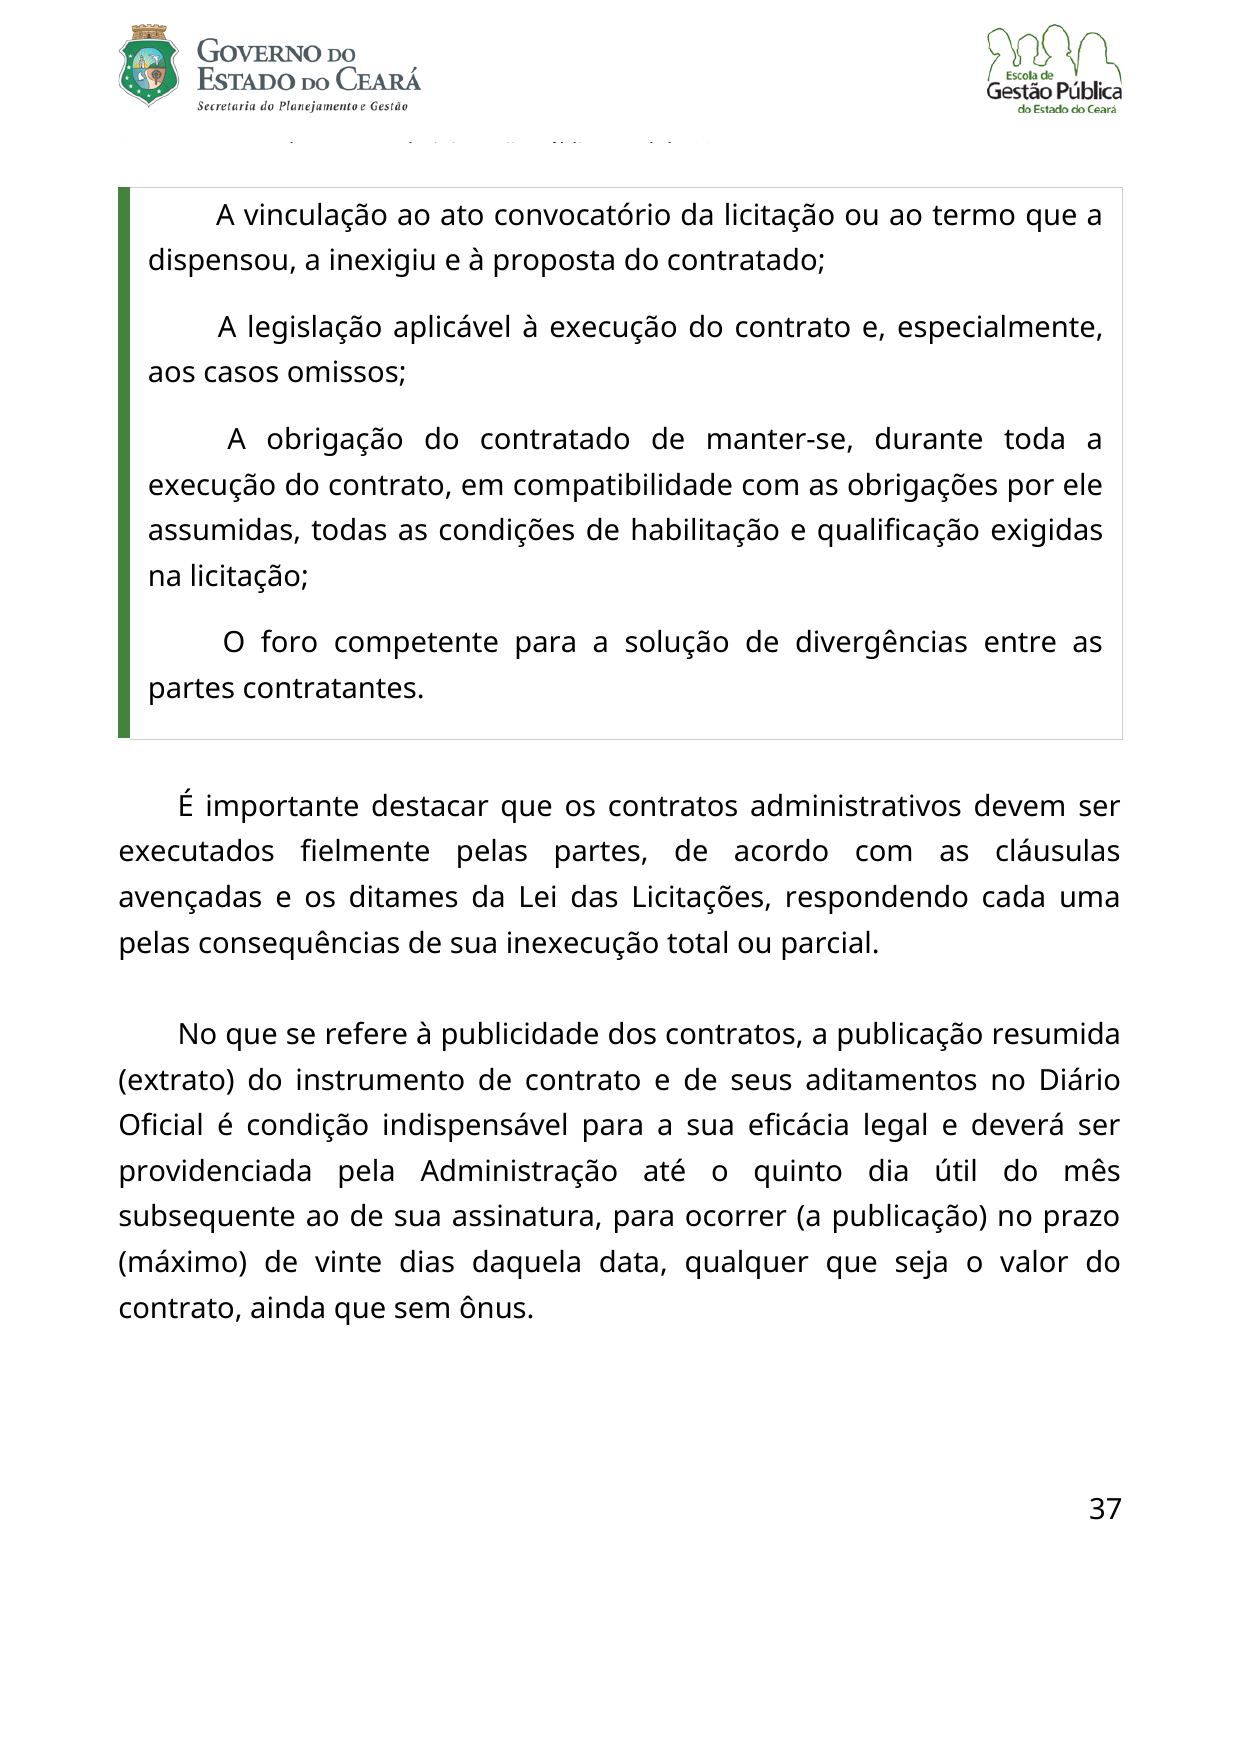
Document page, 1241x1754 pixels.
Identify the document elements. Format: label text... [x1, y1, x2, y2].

text É importante destacar que os contratos administrativos devem ser executados fielmente pelas partes, de acordo com as cláusulas avençadas e os ditames da Lei das Licitações, respondendo cada uma pelas consequências de sua inexecução total ou parcial. [118, 785, 1122, 962]
table_header A vinculação ao ato convocatório da licitação ou ao termo que a dispensou, a inexigiu e à proposta do contratado; A legislação aplicável à execução do contrato e, especialmente, aos casos omissos; A obrigação do contratado de manter-se, durante toda a execução do contrato, em compatibilidade com as obrigações por ele assumidas, todas as condições de habilitação e qualificação exigidas na licitação; O foro competente para a solução de divergências entre as partes contratantes. [130, 188, 1122, 738]
table_header [118, 187, 130, 738]
text No que se refere à publicidade dos contratos, a publicação resumida (extrato) do instrumento de contrato e de seus aditamentos no Diário Oficial é condição indispensável para a sua eficácia legal e deverá ser providenciada pela Administração até o quinto dia útil do mês subsequente ao de sua assinatura, para ocorrer (a publicação) no prazo (máximo) de vinte dias daquela data, qualquer que seja o valor do contrato, ainda que sem ônus. [118, 1013, 1122, 1327]
picture [118, 24, 1122, 113]
